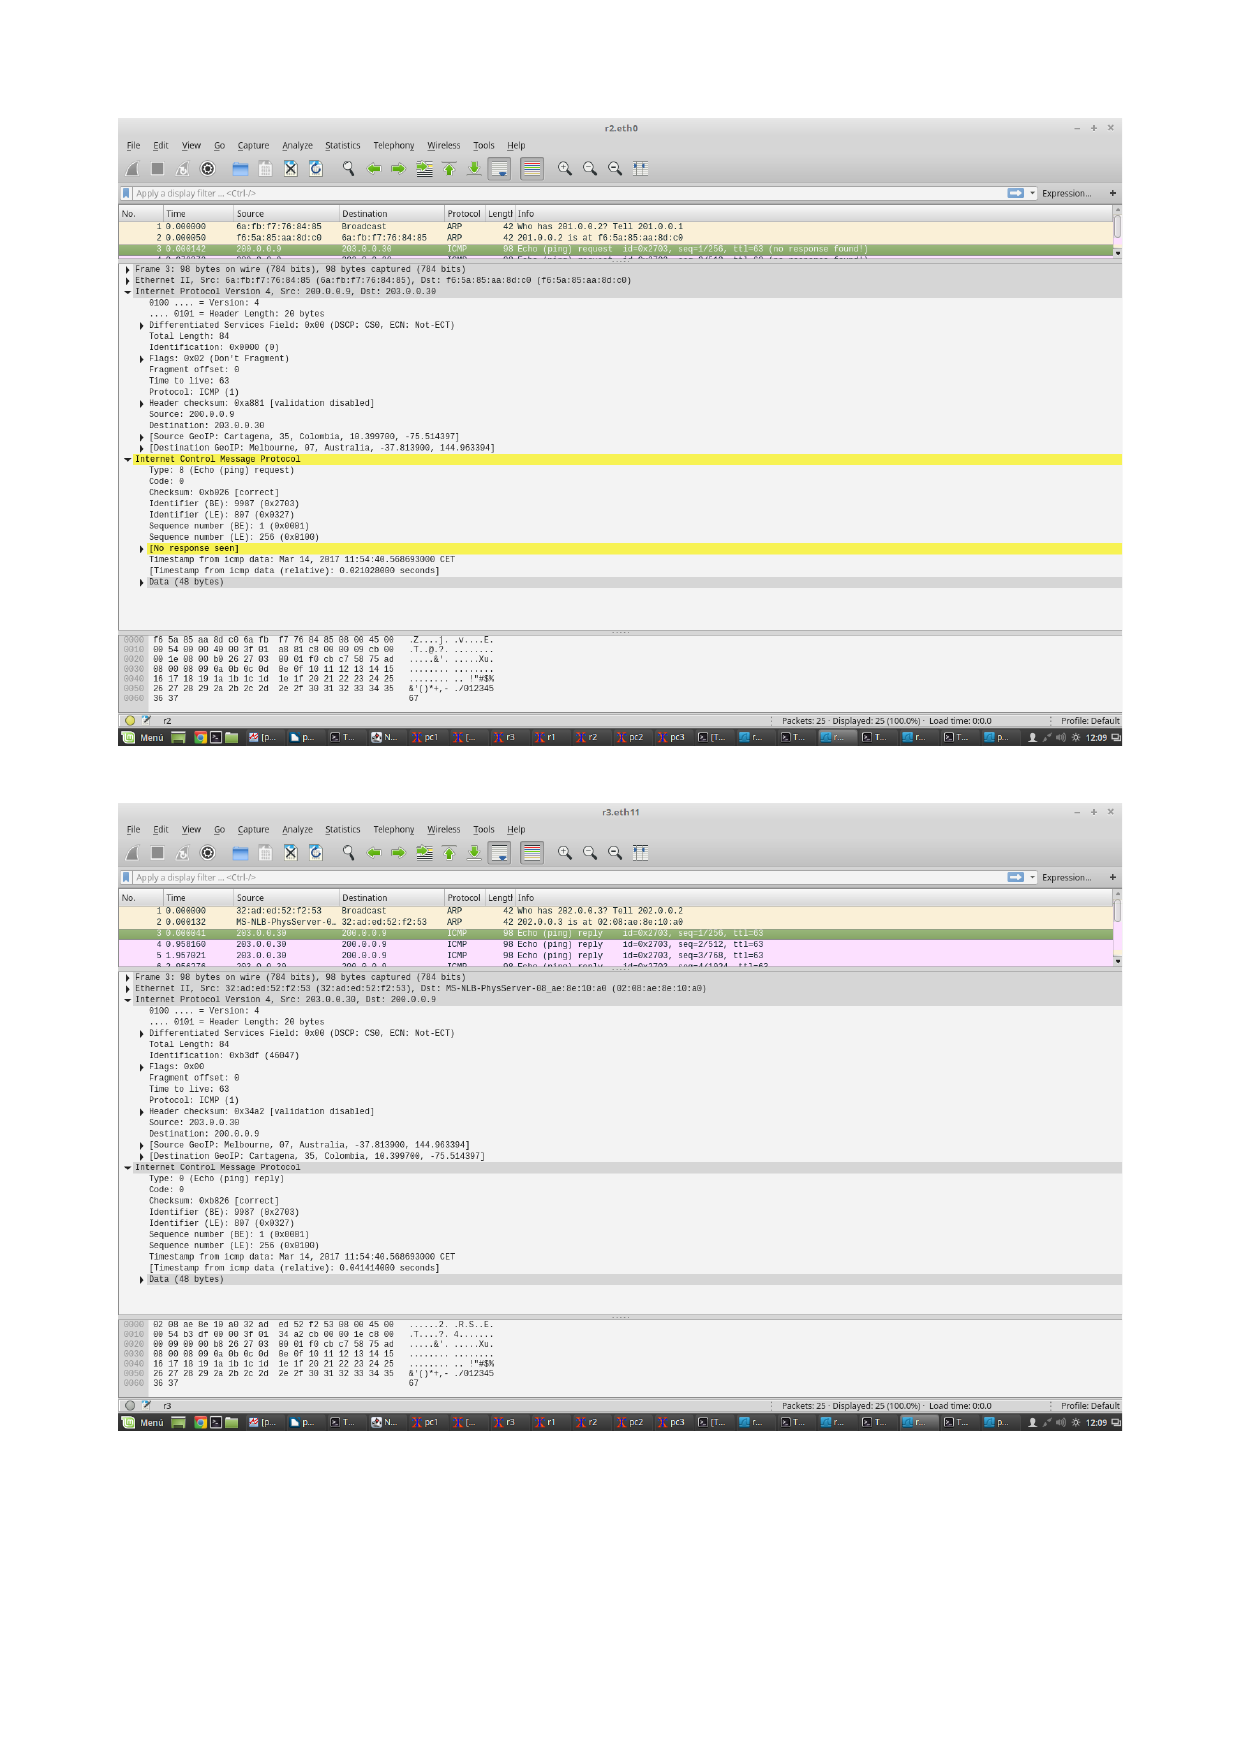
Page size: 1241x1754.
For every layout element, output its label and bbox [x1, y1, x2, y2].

picture [118, 803, 1123, 1431]
picture [118, 118, 1123, 746]
